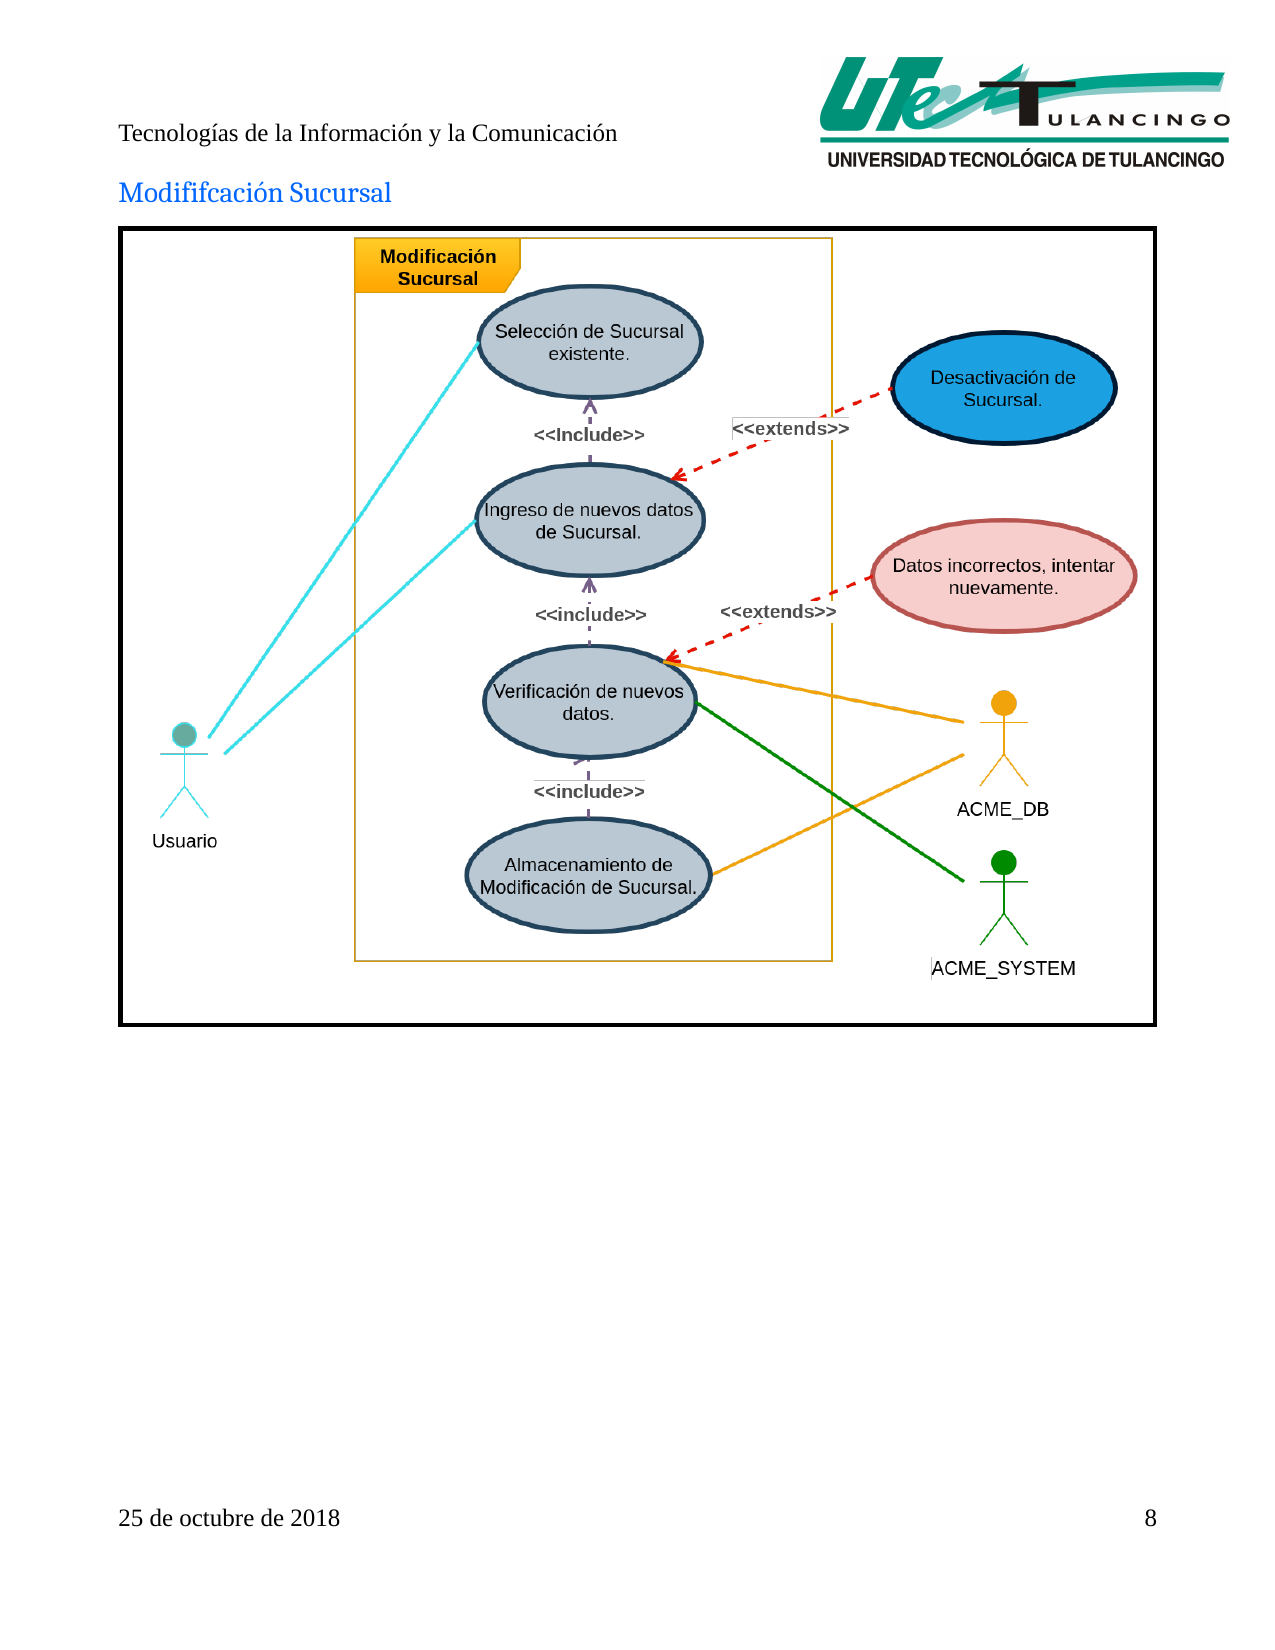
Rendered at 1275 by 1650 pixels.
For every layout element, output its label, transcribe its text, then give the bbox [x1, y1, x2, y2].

text Modififcación Sucursal [118, 176, 1157, 210]
picture [118, 226, 1157, 1027]
picture [820, 57, 1230, 167]
